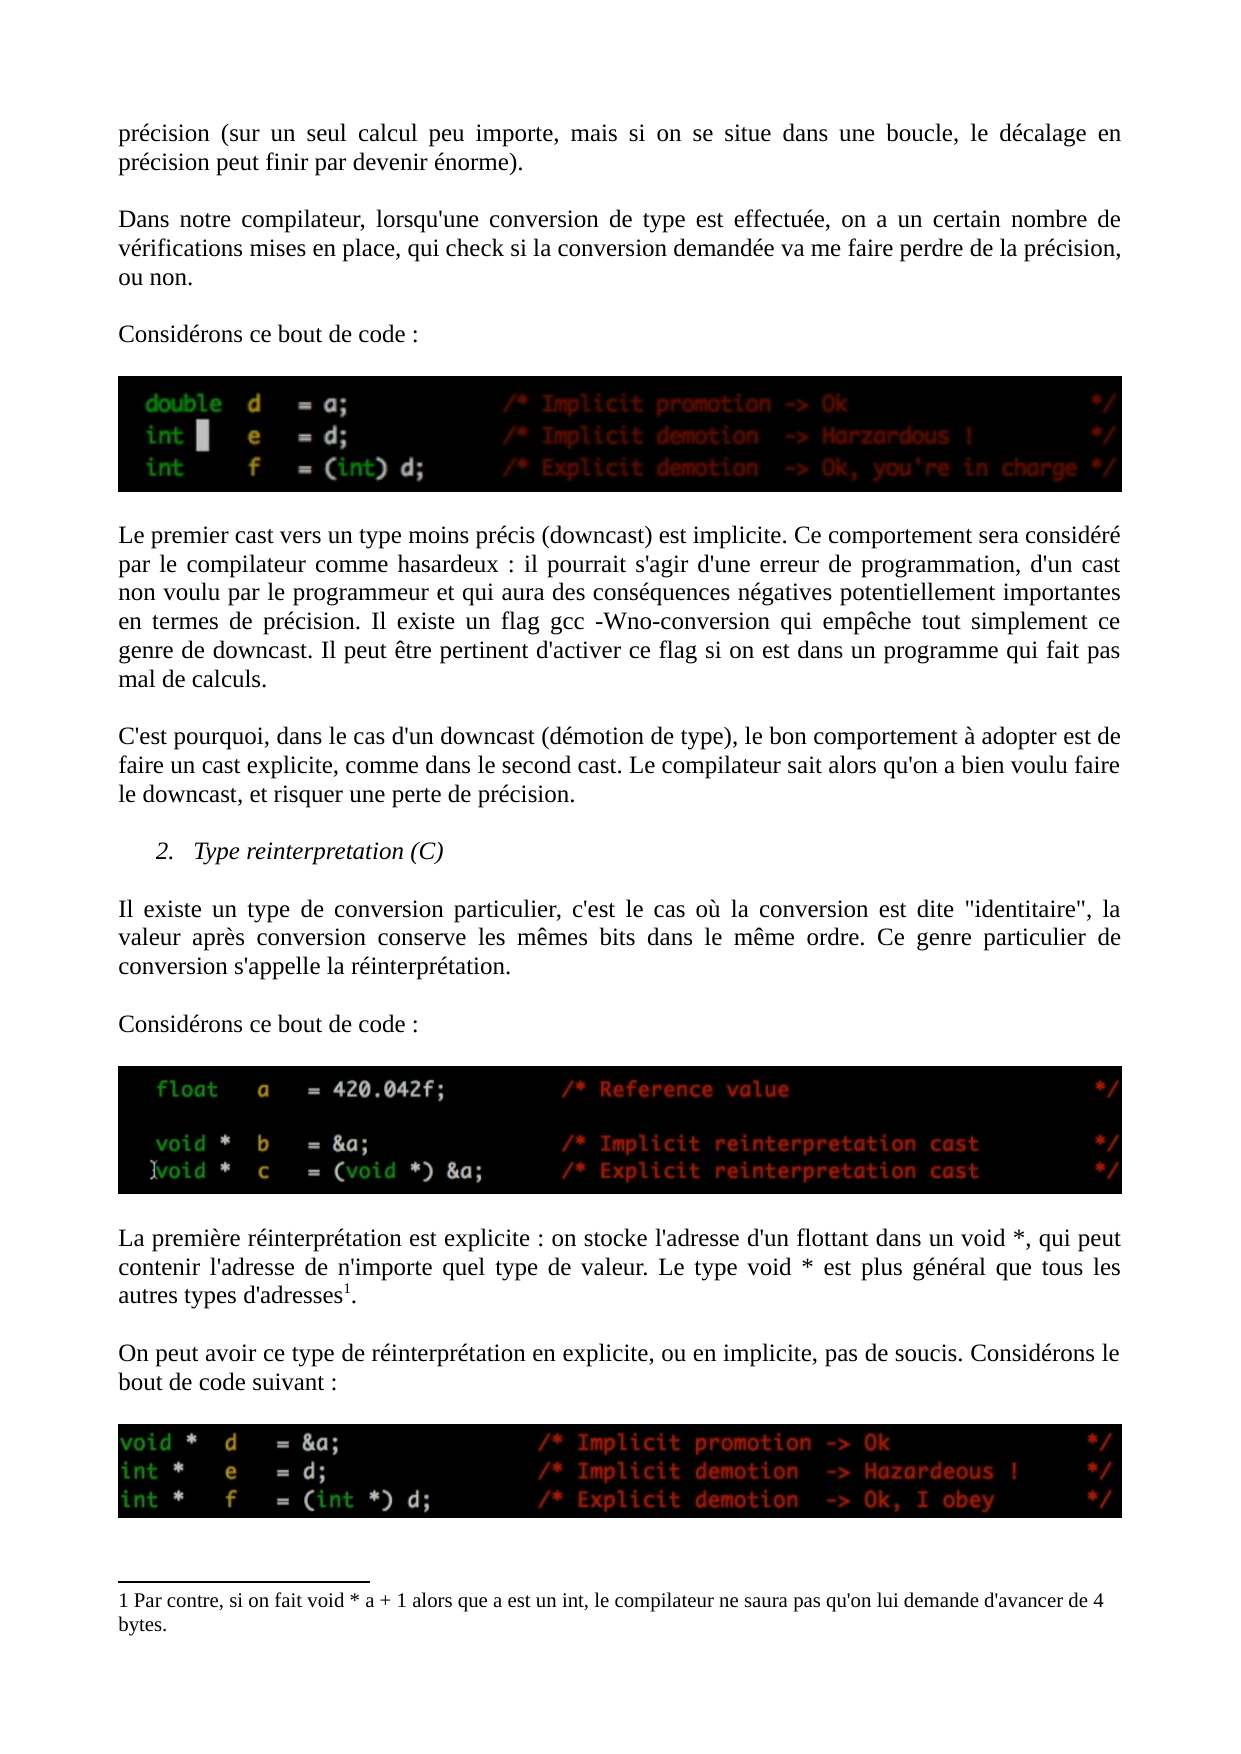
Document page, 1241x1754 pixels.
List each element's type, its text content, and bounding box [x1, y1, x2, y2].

text précision (sur un seul calcul peu importe, mais si on se situe dans une boucle, le décalage en précision peut finir par devenir énorme). [118, 118, 1122, 176]
text C'est pourquoi, dans le cas d'un downcast (démotion de type), le bon comportement à adopter est de faire un cast explicite, comme dans le second cast. Le compilateur sait alors qu'on a bien voulu faire le downcast, et risquer une perte de précision. [118, 721, 1122, 807]
text Le premier cast vers un type moins précis (downcast) est implicite. Ce comportement sera considéré par le compilateur comme hasardeux : il pourrait s'agir d'une erreur de programmation, d'un cast non voulu par le programmeur et qui aura des conséquences négatives potentiellement importantes en termes de précision. Il existe un flag gcc -Wno-conversion qui empêche tout simplement ce genre de downcast. Il peut être pertinent d'activer ce flag si on est dans un programme qui fait pas mal de calculs. [118, 520, 1122, 692]
text Considérons ce bout de code : [118, 1009, 1122, 1037]
list Type reinterpretation (C) [156, 836, 1122, 865]
text Il existe un type de conversion particulier, c'est le cas où la conversion est dite "identitaire", la valeur après conversion conserve les mêmes bits dans le même ordre. Ce genre particulier de conversion s'appelle la réinterprétation. [118, 894, 1122, 980]
text Par contre, si on fait void * a + 1 alors que a est un int, le compilateur ne saura pas qu'on lui demande d'avancer de 4 bytes. [118, 1588, 1122, 1636]
text Dans notre compilateur, lorsqu'une conversion de type est effectuée, on a un certain nombre de vérifications mises en place, qui check si la conversion demandée va me faire perdre de la précision, ou non. [118, 204, 1122, 291]
text Considérons ce bout de code : [118, 319, 1122, 348]
text On peut avoir ce type de réinterprétation en explicite, ou en implicite, pas de soucis. Considérons le bout de code suivant : [118, 1338, 1122, 1395]
text La première réinterprétation est explicite : on stocke l'adresse d'un flottant dans un void *, qui peut contenir l'adresse de n'importe quel type de valeur. Le type void * est plus général que tous les autres types d'adresses. [118, 1223, 1122, 1309]
